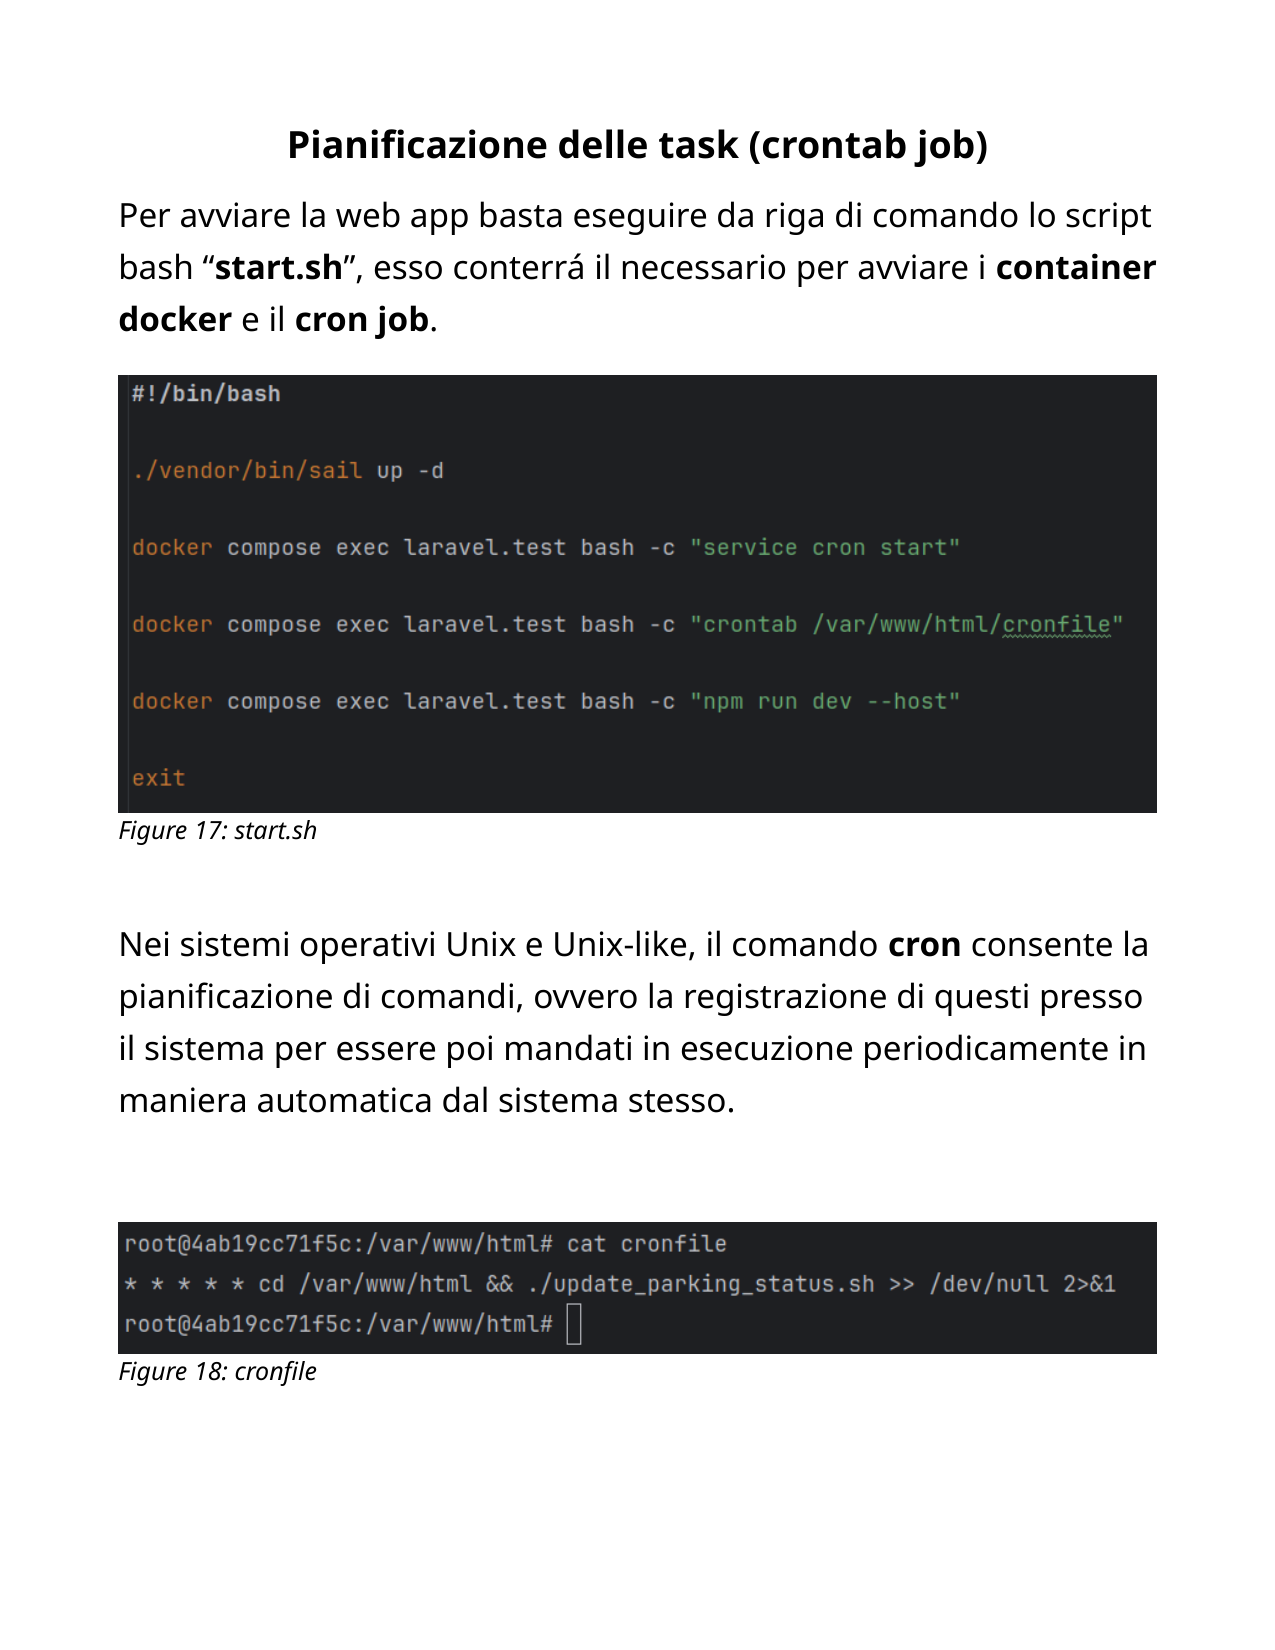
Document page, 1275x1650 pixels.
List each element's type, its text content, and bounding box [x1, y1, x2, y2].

text Figure 18: cronfile [118, 1354, 1157, 1387]
text Nei sistemi operativi Unix e Unix-like, il comando cron consente la pianificazione di comandi, ovvero la registrazione di questi presso il sistema per essere poi mandati in esecuzione periodicamente in maniera automatica dal sistema stesso. [118, 920, 1157, 1122]
picture [118, 375, 1157, 813]
text Per avviare la web app basta eseguire da riga di comando lo script bash “start.sh”, esso conterrá il necessario per avviare i container docker e il cron job. [118, 191, 1157, 341]
text Figure 17: start.sh [118, 813, 1157, 847]
text Pianificazione delle task (crontab job) [118, 118, 1157, 169]
picture [118, 1222, 1157, 1354]
